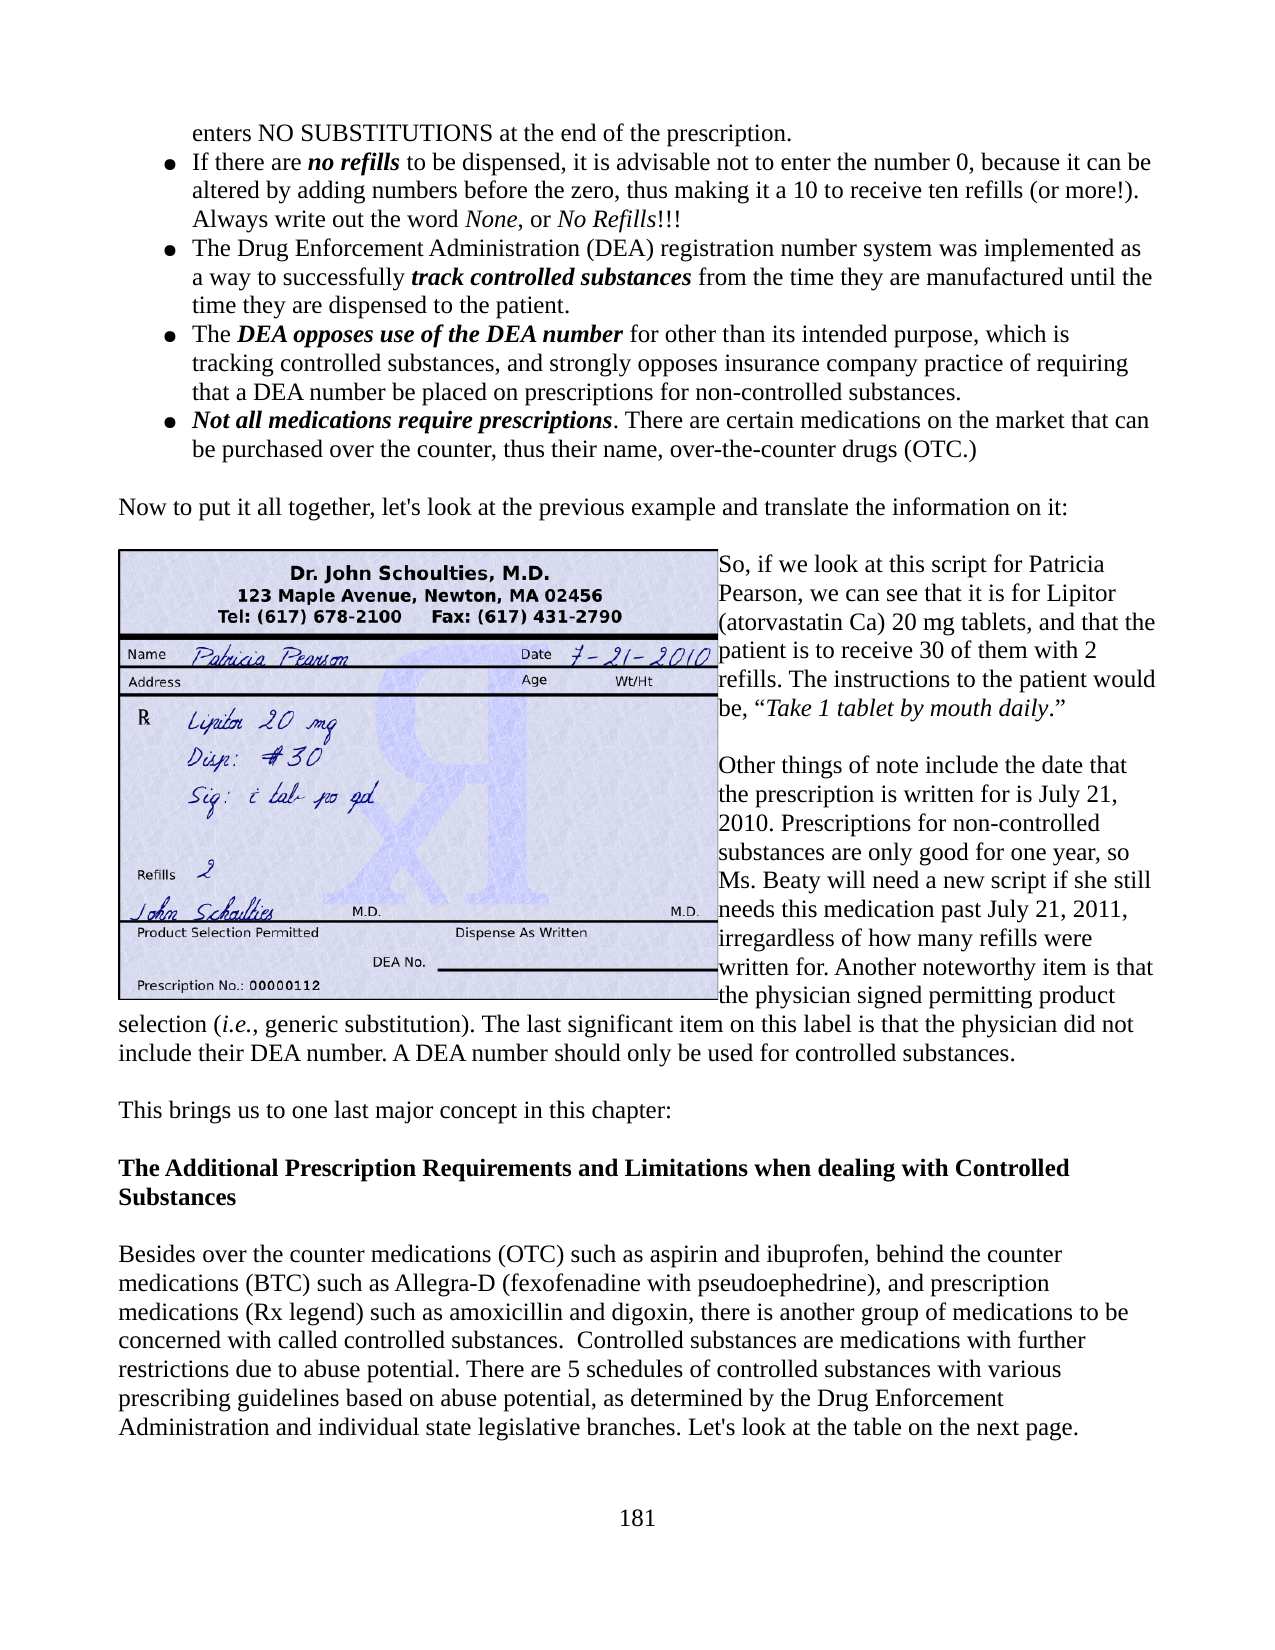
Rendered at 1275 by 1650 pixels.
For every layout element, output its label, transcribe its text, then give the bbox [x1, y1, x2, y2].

text So, if we look at this script for Patricia Pearson, we can see that it is for Lipitor (atorvastatin Ca) 20 mg tablets, and that the patient is to receive 30 of them with 2 refills. The instructions to the patient would be, “Take 1 tablet by mouth daily.” [719, 549, 1157, 722]
text This brings us to one last major concept in this chapter: [118, 1096, 1157, 1124]
list The Drug Enforcement Administration (DEA) registration number system was implemented as a way to successfully track controlled substances from the time they are manufactured until the time they are dispensed to the patient. [162, 233, 1157, 319]
text Other things of note include the date that the prescription is written for is July 21, 2010. Prescriptions for non-controlled substances are only good for one year, so Ms. Beaty will need a new script if she still needs this medication past July 21, 2011, irregardless of how many refills were written for. Another noteworthy item is that the physician signed permitting product selection (i.e., generic substitution). The last significant item on this label is that the physician did not include their DEA number. A DEA number should only be used for controlled substances. [118, 751, 1157, 1067]
list enters NO SUBSTITUTIONS at the end of the prescription. [162, 118, 1157, 147]
text Besides over the counter medications (OTC) such as aspirin and ibuprofen, behind the counter medications (BTC) such as Allegra-D (fexofenadine with pseudoephedrine), and prescription medications (Rx legend) such as amoxicillin and digoxin, there is another group of medications to be concerned with called controlled substances. Controlled substances are medications with further [118, 1239, 1157, 1354]
list The DEA opposes use of the DEA number for other than its intended purpose, which is tracking controlled substances, and strongly opposes insurance company practice of requiring that a DEA number be placed on prescriptions for non-controlled substances. [162, 319, 1157, 406]
text Now to put it all together, let's look at the previous example and translate the information on it: [118, 492, 1157, 521]
text restrictions due to abuse potential. There are 5 schedules of controlled substances with various prescribing guidelines based on abuse potential, as determined by the Drug Enforcement Administration and individual state legislative branches. Let's look at the table on the next page. [118, 1354, 1157, 1441]
text The Additional Prescription Requirements and Limitations when dealing with Controlled Substances [118, 1153, 1157, 1211]
picture [118, 549, 719, 1000]
list If there are no refills to be dispensed, it is advisable not to enter the number 0, because it can be altered by adding numbers before the zero, thus making it a 10 to receive ten refills (or more!). Always write out the word None, or No Refills!!! [162, 147, 1157, 233]
list Not all medications require prescriptions. There are certain medications on the market that can be purchased over the counter, thus their name, over-the-counter drugs (OTC.) [162, 406, 1157, 463]
